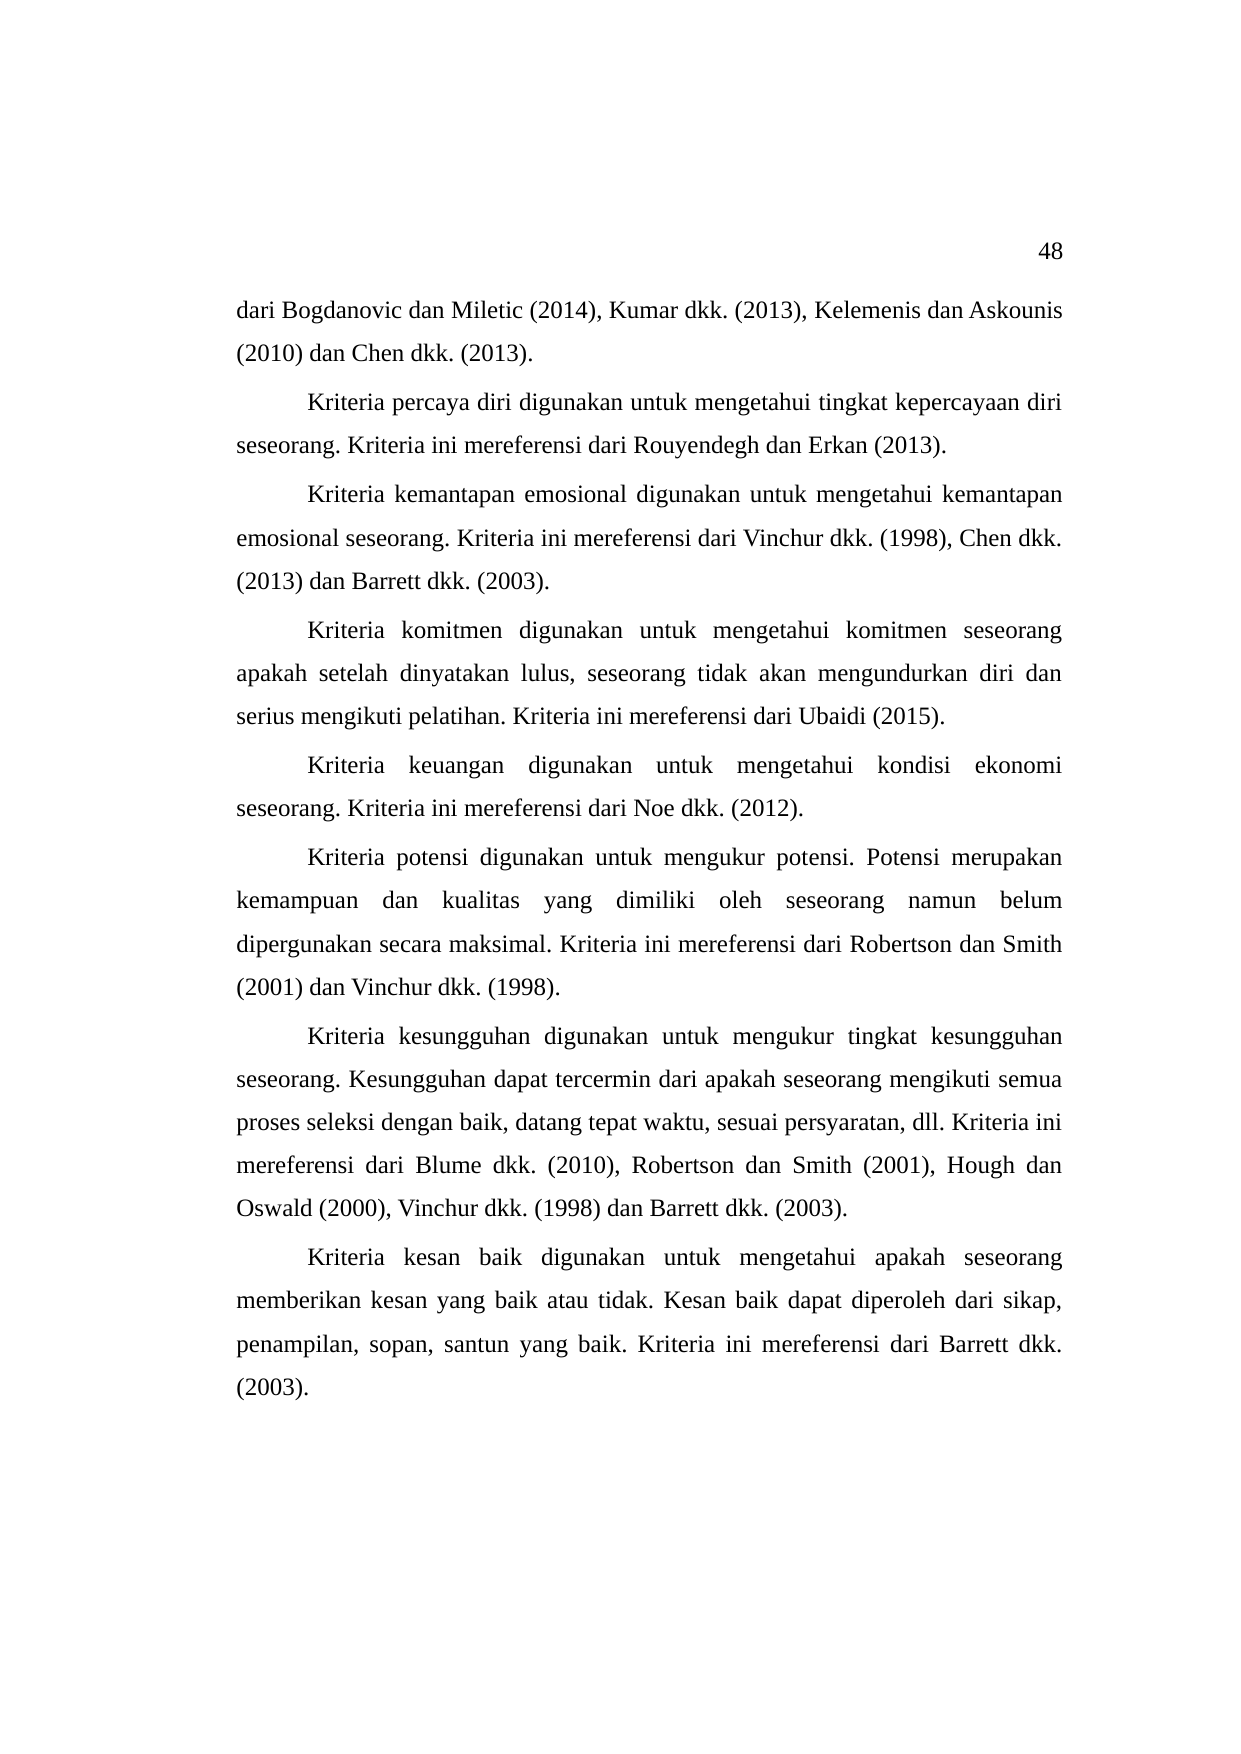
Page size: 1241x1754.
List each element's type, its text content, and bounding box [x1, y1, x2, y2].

text Kriteria kesan baik digunakan untuk mengetahui apakah seseorang memberikan kesan yang baik atau tidak. Kesan baik dapat diperoleh dari sikap, penampilan, sopan, santun yang baik. Kriteria ini mereferensi dari Barrett dkk. (2003). [236, 1242, 1063, 1401]
text dari Bogdanovic dan Miletic (2014), Kumar dkk. (2013), Kelemenis dan Askounis (2010) dan Chen dkk. (2013). [236, 295, 1063, 367]
text Kriteria keuangan digunakan untuk mengetahui kondisi ekonomi seseorang. Kriteria ini mereferensi dari Noe dkk. (2012). [236, 750, 1063, 822]
text Kriteria percaya diri digunakan untuk mengetahui tingkat kepercayaan diri seseorang. Kriteria ini mereferensi dari Rouyendegh dan Erkan (2013). [236, 387, 1063, 459]
text Kriteria komitmen digunakan untuk mengetahui komitmen seseorang apakah setelah dinyatakan lulus, seseorang tidak akan mengundurkan diri dan serius mengikuti pelatihan. Kriteria ini mereferensi dari Ubaidi (2015). [236, 615, 1063, 730]
text Kriteria kemantapan emosional digunakan untuk mengetahui kemantapan emosional seseorang. Kriteria ini mereferensi dari Vinchur dkk. (1998), Chen dkk. (2013) dan Barrett dkk. (2003). [236, 479, 1063, 594]
text Kriteria kesungguhan digunakan untuk mengukur tingkat kesungguhan seseorang. Kesungguhan dapat tercermin dari apakah seseorang mengikuti semua proses seleksi dengan baik, datang tepat waktu, sesuai persyaratan, dll. Kriteria ini mereferensi dari Blume dkk. (2010), Robertson dan Smith (2001), Hough dan Oswald (2000), Vinchur dkk. (1998) dan Barrett dkk. (2003). [236, 1021, 1063, 1222]
text Kriteria potensi digunakan untuk mengukur potensi. Potensi merupakan kemampuan dan kualitas yang dimiliki oleh seseorang namun belum dipergunakan secara maksimal. Kriteria ini mereferensi dari Robertson dan Smith (2001) dan Vinchur dkk. (1998). [236, 842, 1063, 1001]
